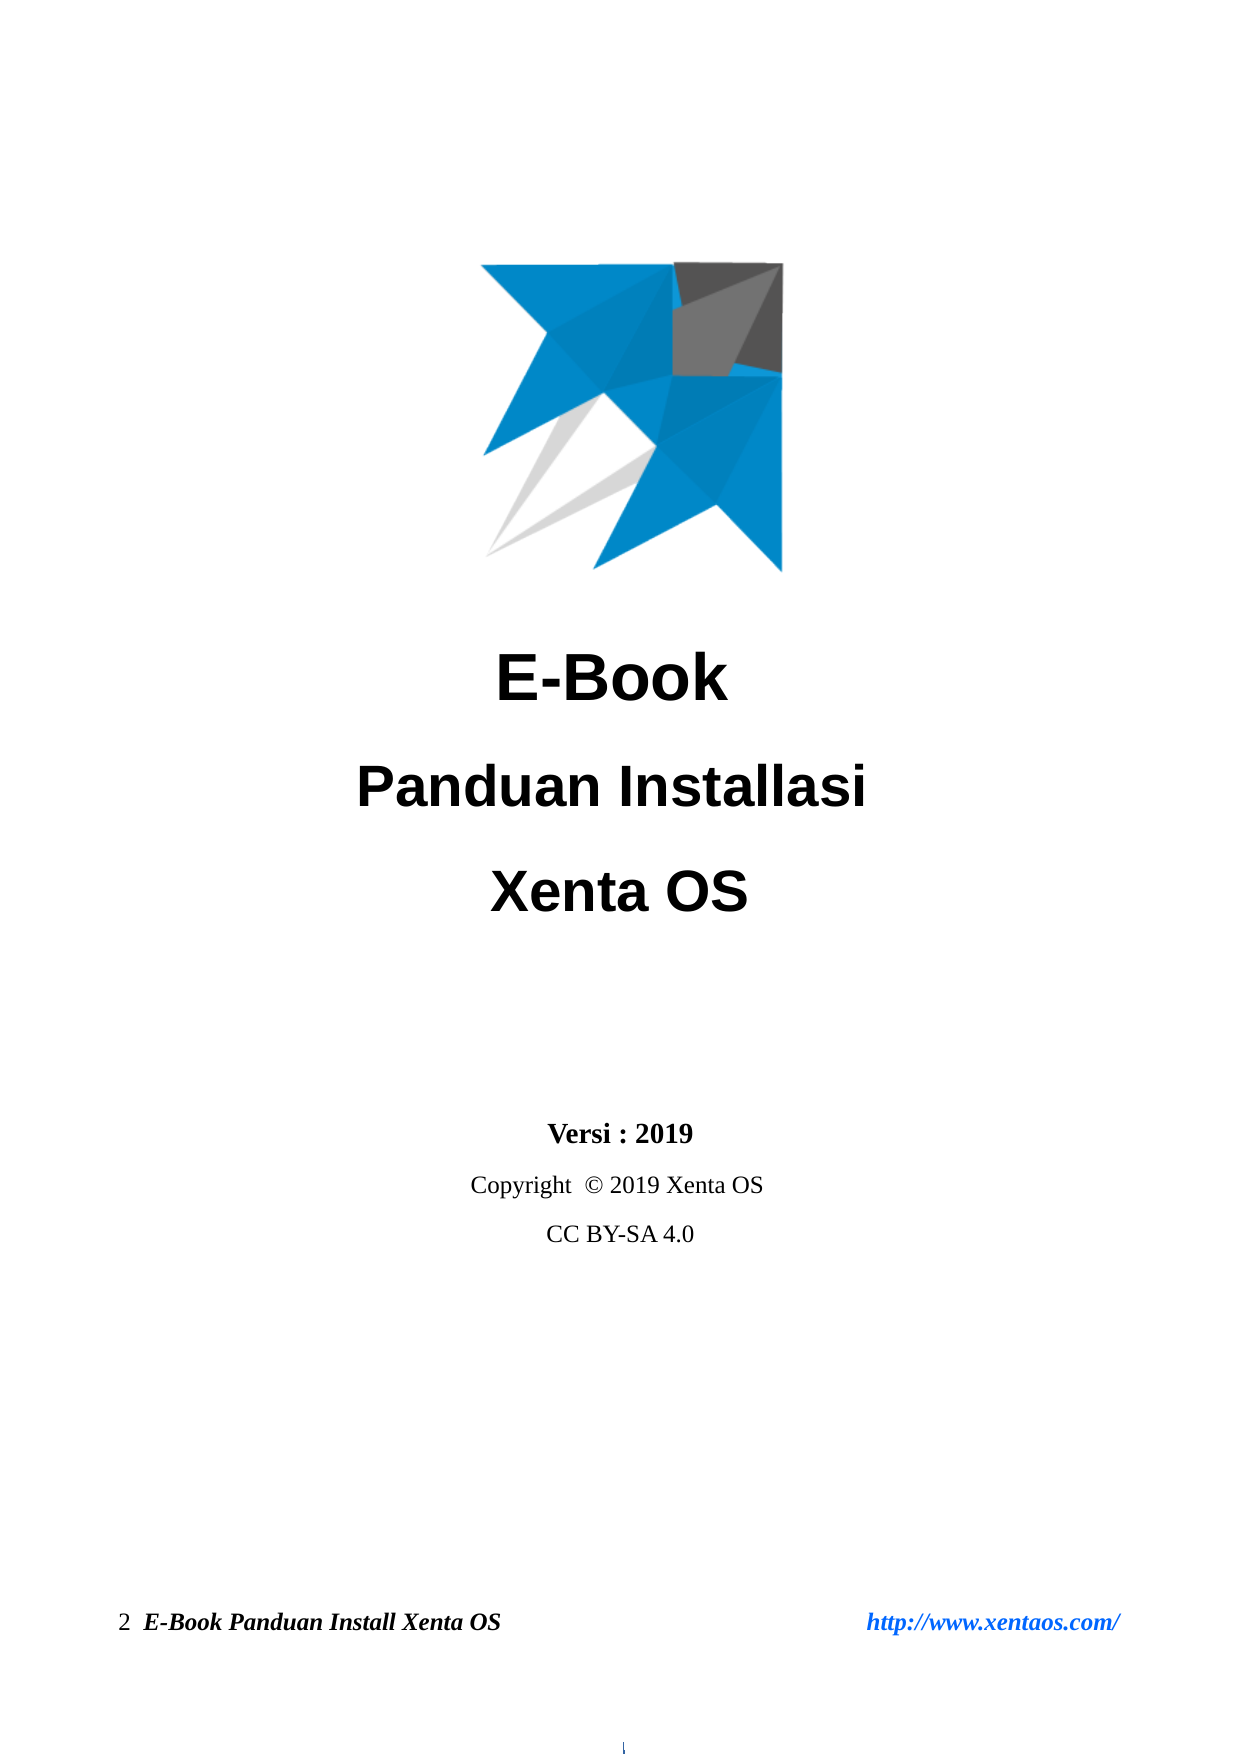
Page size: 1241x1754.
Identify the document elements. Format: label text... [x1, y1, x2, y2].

title Panduan Installasi [118, 752, 1122, 819]
title Xenta OS [118, 856, 1122, 923]
text Versi : 2019 [118, 1116, 1122, 1149]
text Copyright © 2019 Xenta OS [118, 1171, 1122, 1199]
title E-Book [118, 638, 1122, 714]
picture [444, 237, 810, 603]
text CC BY-SA 4.0 [118, 1219, 1122, 1248]
